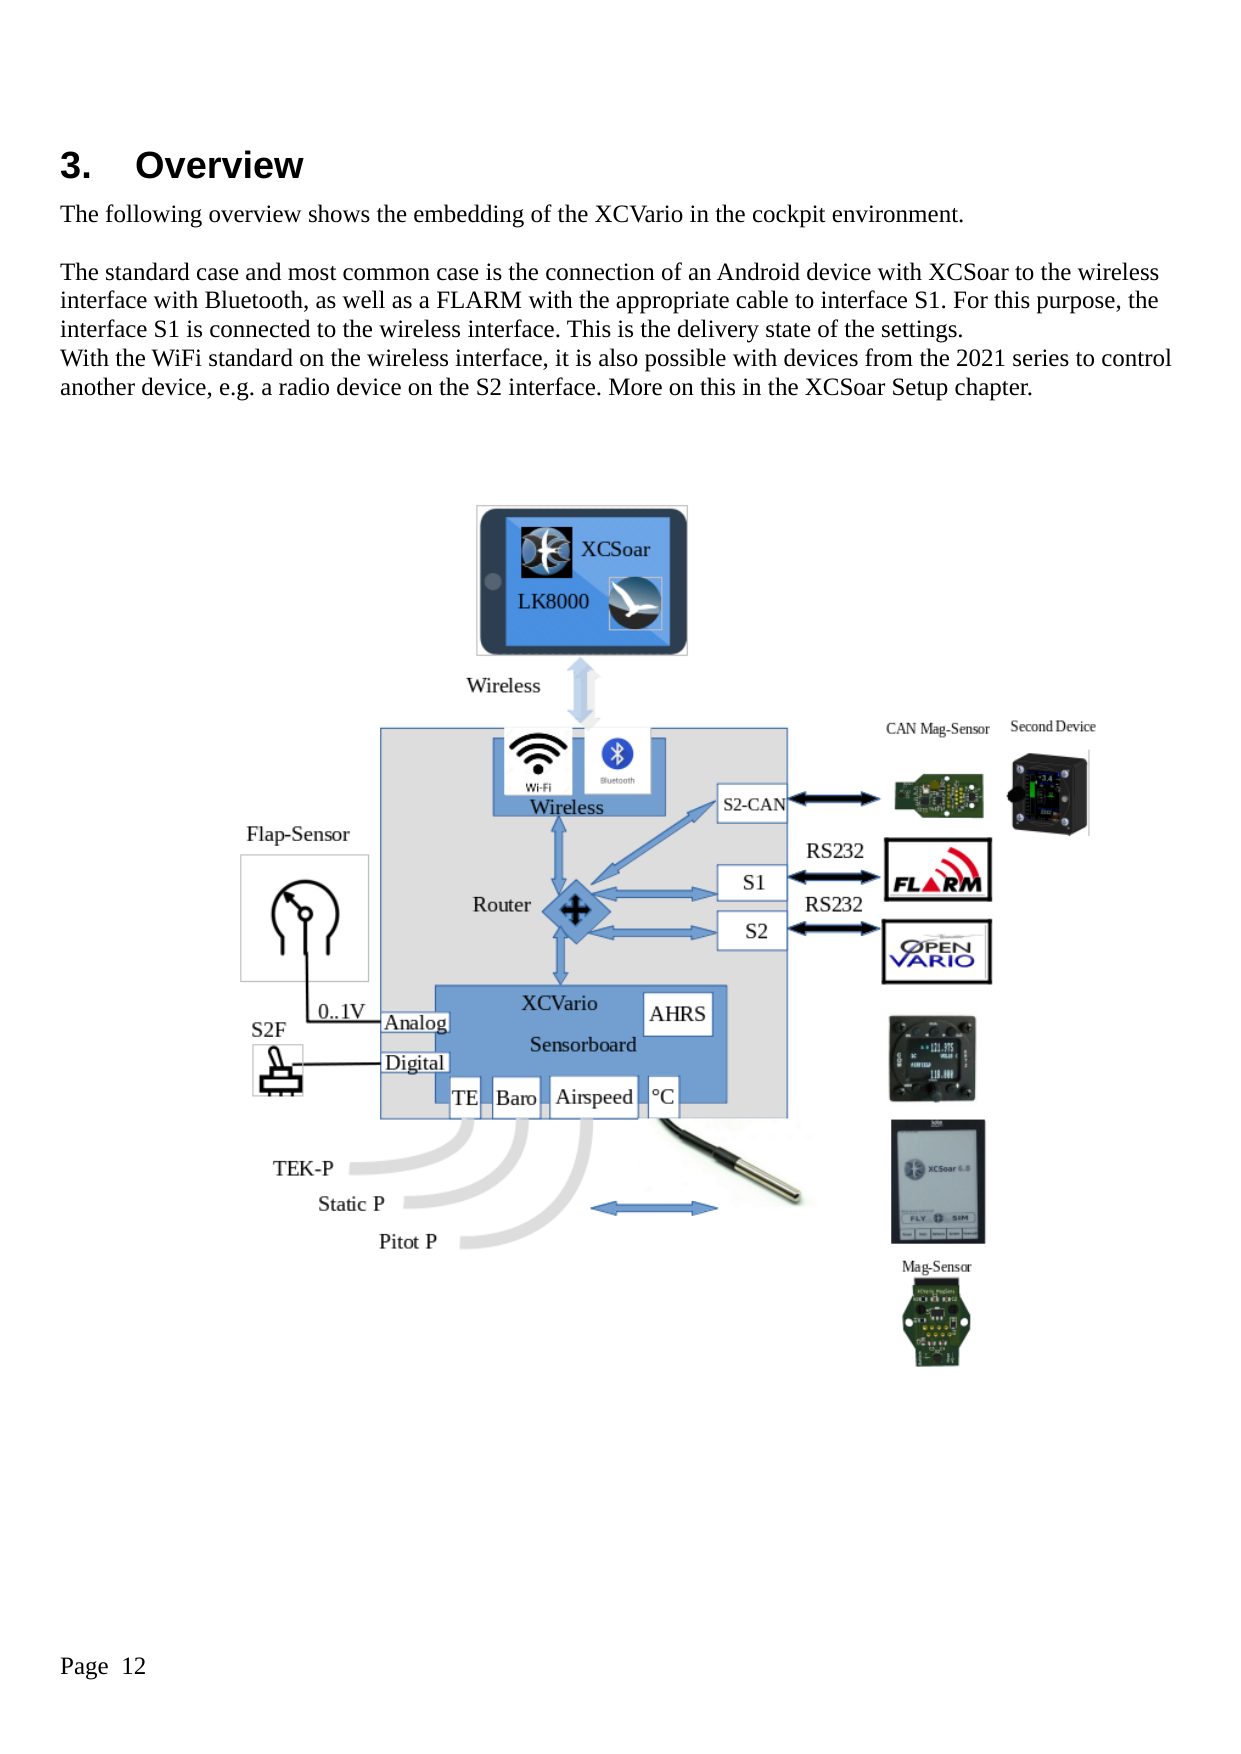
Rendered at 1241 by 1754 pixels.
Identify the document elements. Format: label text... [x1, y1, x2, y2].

text The following overview shows the embedding of the XCVario in the cockpit environment. The standard case and most common case is the connection of an Android device with XCSoar to the wireless interface with Bluetooth, as well as a FLARM with the appropriate cable to interface S1. For this purpose, the interface S1 is connected to the wireless interface. This is the delivery state of the settings. [60, 199, 1207, 343]
picture [149, 437, 1131, 1385]
subtitle Overview [60, 143, 1207, 187]
text With the WiFi standard on the wireless interface, it is also possible with devices from the 2021 series to control another device, e.g. a radio device on the S2 interface. More on this in the XCSoar Setup chapter. [60, 343, 1207, 401]
